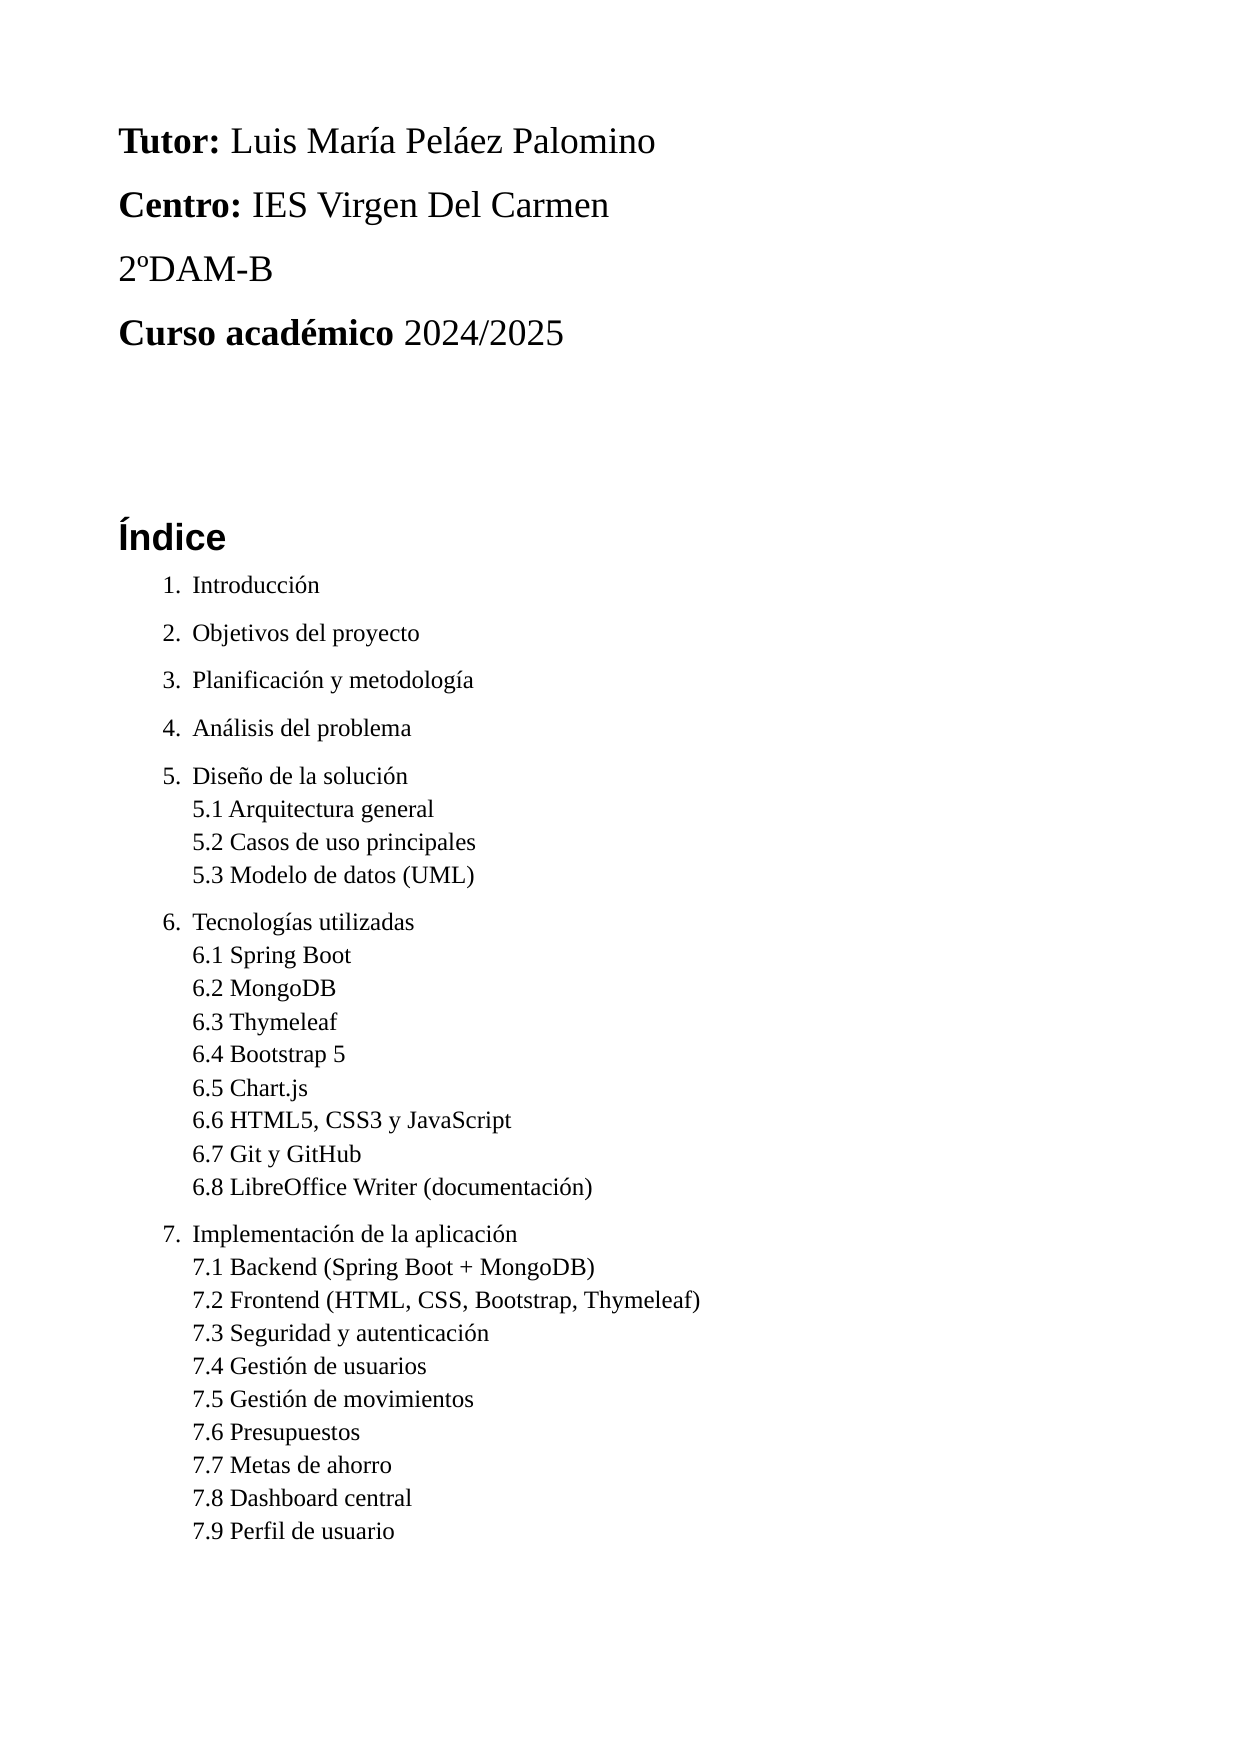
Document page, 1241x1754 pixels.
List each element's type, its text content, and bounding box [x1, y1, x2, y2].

list Introducción [162, 570, 1122, 599]
list Implementación de la aplicación 7.1 Backend (Spring Boot + MongoDB) 7.2 Frontend (HTML, CSS, Bootstrap, Thymeleaf) 7.3 Seguridad y autenticación 7.4 Gestión de usuarios 7.5 Gestión de movimientos 7.6 Presupuestos 7.7 Metas de ahorro 7.8 Dashboard central 7.9 Perfil de usuario [162, 1219, 1122, 1545]
text Centro: IES Virgen Del Carmen [118, 182, 1122, 225]
list Tecnologías utilizadas 6.1 Spring Boot 6.2 MongoDB 6.3 Thymeleaf 6.4 Bootstrap 5 6.5 Chart.js 6.6 HTML5, CSS3 y JavaScript 6.7 Git y GitHub 6.8 LibreOffice Writer (documentación) [162, 907, 1122, 1200]
list Análisis del problema [162, 713, 1122, 742]
text Curso académico 2024/2025 [118, 311, 1122, 354]
list Planificación y metodología [162, 666, 1122, 694]
text 2ºDAM-B [118, 246, 1122, 289]
text Tutor: Luis María Peláez Palomino [118, 118, 1122, 161]
list Objetivos del proyecto [162, 618, 1122, 647]
subtitle Índice [118, 515, 1122, 558]
list Diseño de la solución 5.1 Arquitectura general 5.2 Casos de uso principales 5.3 Modelo de datos (UML) [162, 761, 1122, 889]
